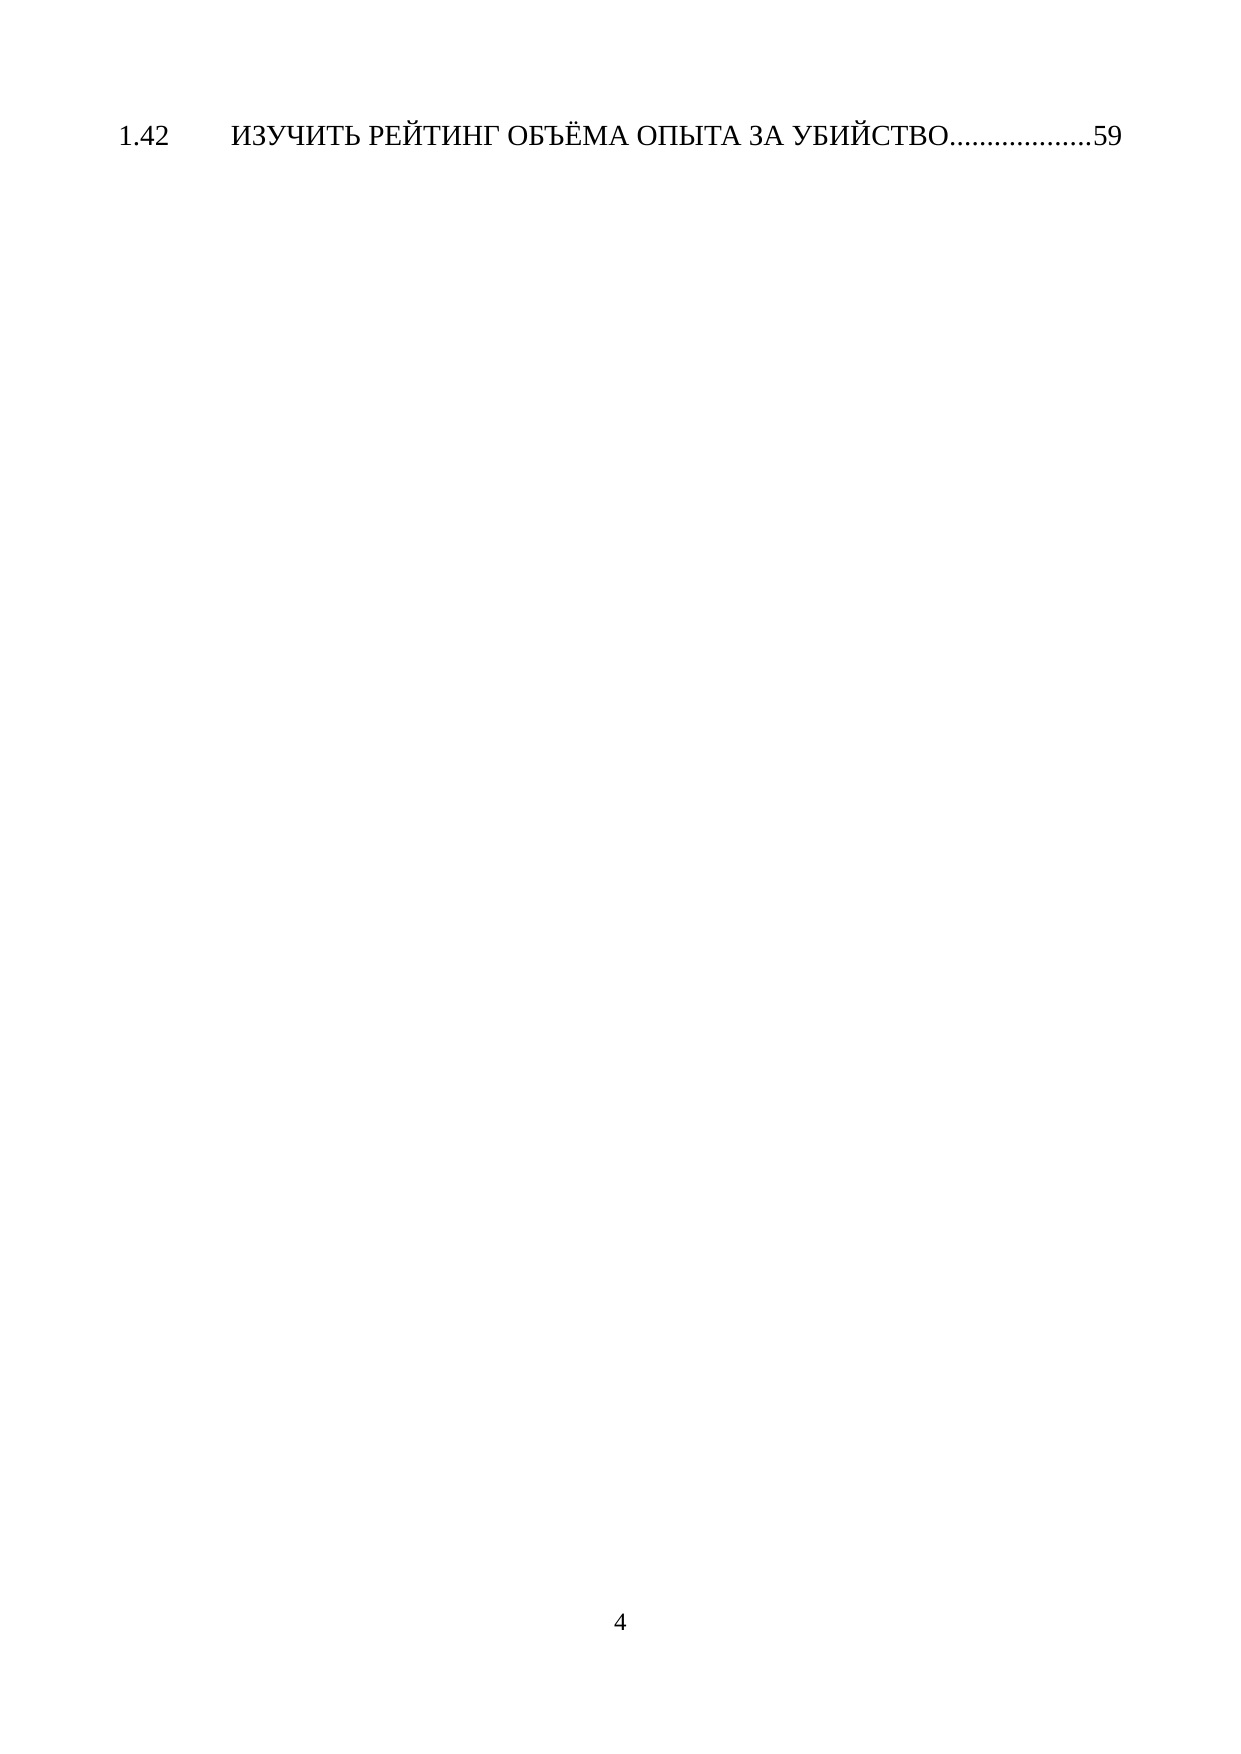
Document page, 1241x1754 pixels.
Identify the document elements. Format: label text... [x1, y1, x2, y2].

list ИЗУЧИТЬ РЕЙТИНГ ОБЪЁМА ОПЫТА ЗА УБИЙСТВО 59 [118, 118, 1122, 152]
